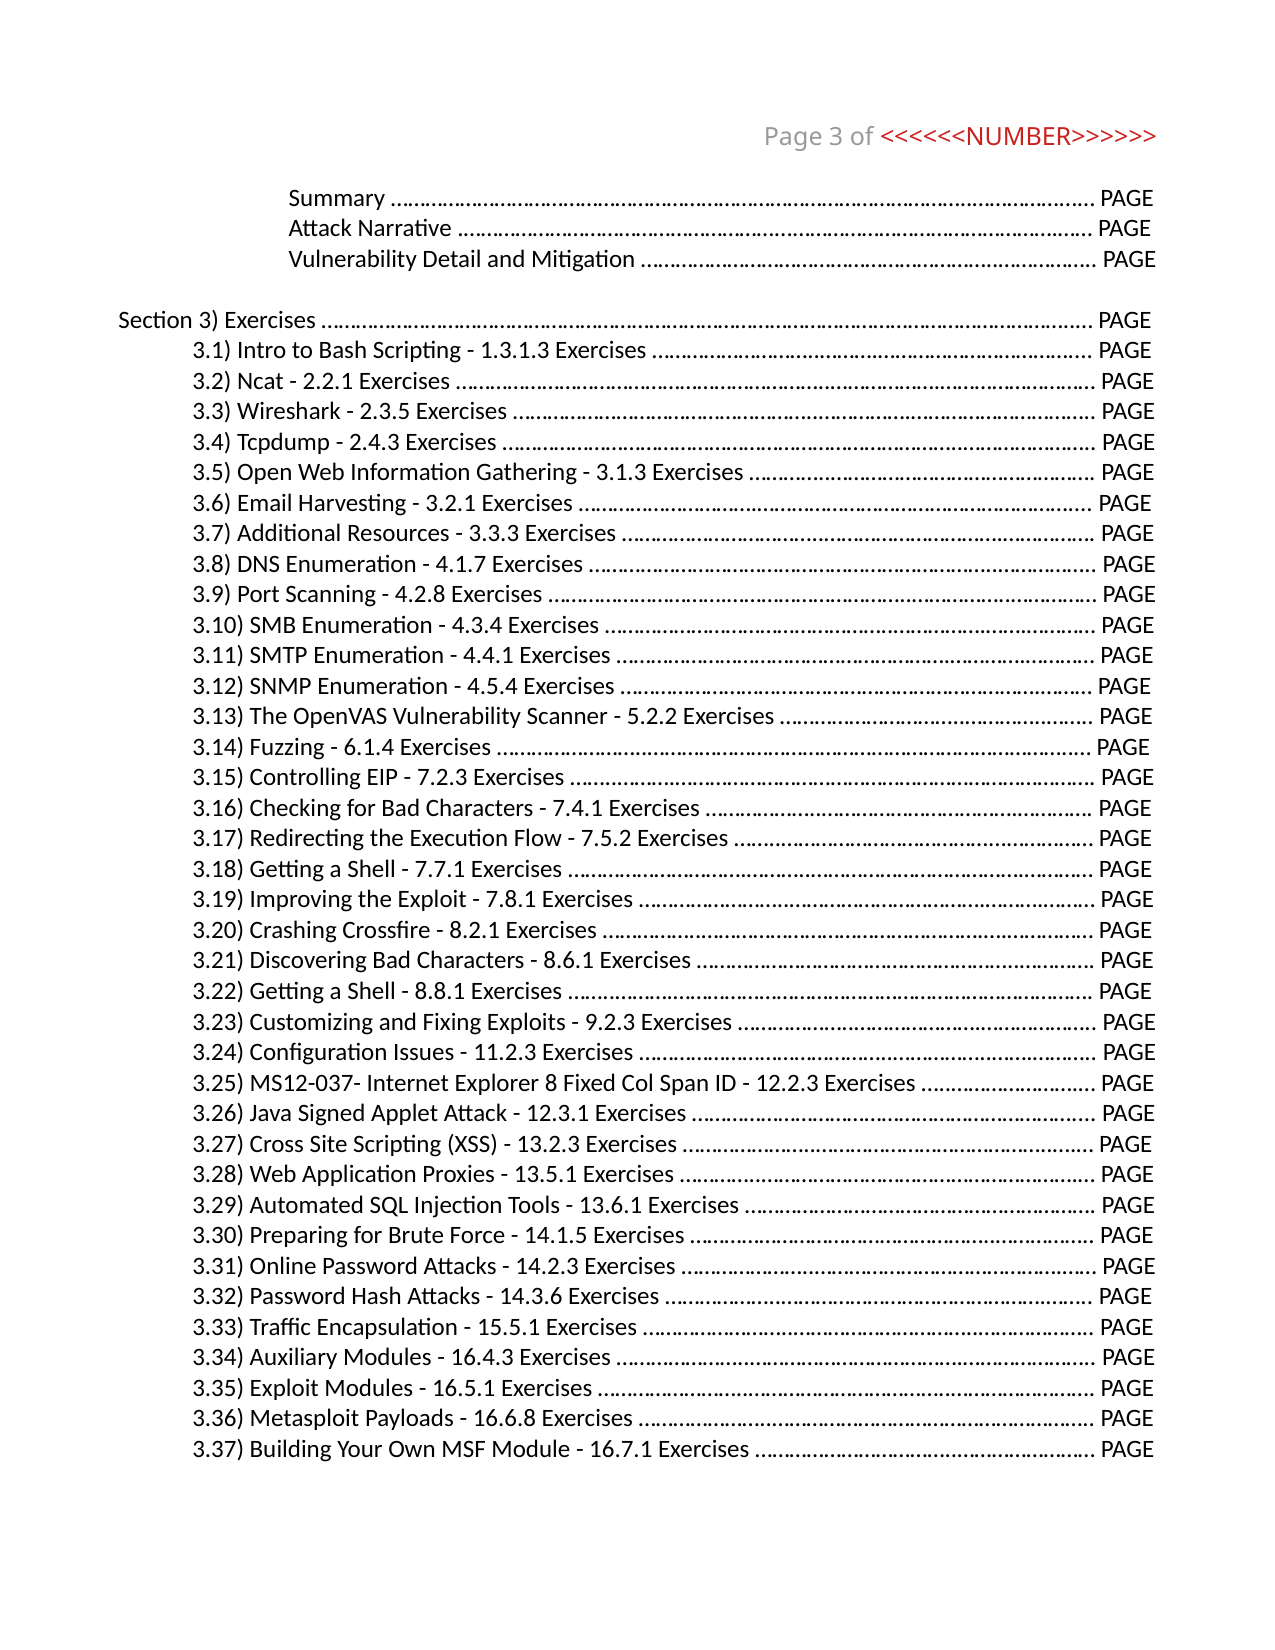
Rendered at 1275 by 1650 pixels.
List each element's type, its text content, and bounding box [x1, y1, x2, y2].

text 3.23) Customizing and Fixing Exploits - 9.2.3 Exercises ………………..………………….……………….. PAGE [118, 1006, 1157, 1036]
text 3.33) Traffic Encapsulation - 15.5.1 Exercises ……………………..…………………………..……………….. PAGE [118, 1311, 1157, 1341]
text 3.18) Getting a Shell - 7.7.1 Exercises ………………………….………..……………………………….………… PAGE [118, 853, 1157, 884]
text 3.29) Automated SQL Injection Tools - 13.6.1 Exercises ……………………………………………………. PAGE [118, 1189, 1157, 1219]
text 3.34) Auxiliary Modules - 16.4.3 Exercises …………………..……………………………….………………….. PAGE [118, 1341, 1157, 1372]
text Vulnerability Detail and Mitigation ……………………………………………………..…………….. PAGE [118, 243, 1157, 273]
text 3.36) Metasploit Payloads - 16.6.8 Exercises …………………..……………………………………………….. PAGE [118, 1402, 1157, 1433]
text 3.14) Fuzzing - 6.1.4 Exercises ……………………..………………………………………………………………..… PAGE [118, 731, 1157, 762]
text Attack Narrative .………………………………………………...……………………………………….…… PAGE [118, 212, 1157, 243]
text 3.19) Improving the Exploit - 7.8.1 Exercises ……………………..…………………………….……….……… PAGE [118, 884, 1157, 914]
text 3.26) Java Signed Applet Attack - 12.3.1 Exercises ………………………………………………………….... PAGE [118, 1097, 1157, 1128]
text 3.1) Intro to Bash Scripting - 1.3.1.3 Exercises ………………………..……….…………………………….... PAGE [118, 334, 1157, 365]
text 3.17) Redirecting the Execution Flow - 7.5.2 Exercises ……..………………………………...…………… PAGE [118, 823, 1157, 853]
text 3.28) Web Application Proxies - 13.5.1 Exercises …………..……………………………………………….… PAGE [118, 1158, 1157, 1189]
text 3.10) SMB Enumeration - 4.3.4 Exercises …………………………………………..…………….…….………… PAGE [118, 609, 1157, 639]
text 3.4) Tcpdump - 2.4.3 Exercises ……………………………………………………………………..………………….. PAGE [118, 426, 1157, 456]
text 3.31) Online Password Attacks - 14.2.3 Exercises …………………..…………………………………….…… PAGE [118, 1250, 1157, 1280]
text 3.7) Additional Resources - 3.3.3 Exercises ……………………………..………………………….……………. PAGE [118, 517, 1157, 548]
text 3.35) Exploit Modules - 16.5.1 Exercises ……………………..……………………………..……………………. PAGE [118, 1372, 1157, 1402]
text 3.30) Preparing for Brute Force - 14.1.5 Exercises ……………………………………………..…………….. PAGE [118, 1219, 1157, 1250]
text 3.13) The OpenVAS Vulnerability Scanner - 5.2.2 Exercises …………………………..…………..…….. PAGE [118, 701, 1157, 731]
text 3.3) Wireshark - 2.3.5 Exercises ……………………………………………..…………….………………………….. PAGE [118, 395, 1157, 426]
text 3.32) Password Hash Attacks - 14.3.6 Exercises ………………..……………………………………….…….. PAGE [118, 1280, 1157, 1311]
text 3.15) Controlling EIP - 7.2.3 Exercises ……..……….………………………………………………………………. PAGE [118, 762, 1157, 792]
text Summary ………………………………………………………………………………………..……………...… PAGE [118, 182, 1157, 212]
text 3.11) SMTP Enumeration - 4.4.1 Exercises ………………………………………………….………….………… PAGE [118, 639, 1157, 670]
text 3.22) Getting a Shell - 8.8.1 Exercises ……..……….………………………………………………………………. PAGE [118, 975, 1157, 1006]
text 3.6) Email Harvesting - 3.2.1 Exercises ………………………….……………………………………………….... PAGE [118, 487, 1157, 517]
text 3.8) DNS Enumeration - 4.1.7 Exercises ……………………………………………………………..…………….. PAGE [118, 548, 1157, 578]
text 3.37) Building Your Own MSF Module - 16.7.1 Exercises ……………………………..…………………… PAGE [118, 1433, 1157, 1463]
text 3.20) Crashing Crossfire - 8.2.1 Exercises ……………..………………………………………….….…………… PAGE [118, 914, 1157, 945]
text 3.21) Discovering Bad Characters - 8.6.1 Exercises ………………………………………………..…………. PAGE [118, 945, 1157, 975]
text 3.24) Configuration Issues - 11.2.3 Exercises ……………………………………..……………..…….……….. PAGE [118, 1036, 1157, 1067]
text 3.25) MS12-037- Internet Explorer 8 Fixed Col Span ID - 12.2.3 Exercises …..………………….… PAGE [118, 1067, 1157, 1097]
text 3.27) Cross Site Scripting (XSS) - 13.2.3 Exercises …………………..…………………………………..….… PAGE [118, 1128, 1157, 1158]
text 3.5) Open Web Information Gathering - 3.1.3 Exercises …………..………………………………………. PAGE [118, 456, 1157, 487]
text 3.2) Ncat - 2.2.1 Exercises ………………………………………………………..……………….……………………… PAGE [118, 365, 1157, 395]
text Section 3) Exercises …………………………………………………………………………………………………………………..… PAGE [118, 304, 1157, 334]
text 3.12) SNMP Enumeration - 4.5.4 Exercises ……………………………………………………………….……… PAGE [118, 670, 1157, 701]
text 3.9) Port Scanning - 4.2.8 Exercises ………………………….…………………………..……………..…………… PAGE [118, 578, 1157, 609]
text 3.16) Checking for Bad Characters - 7.4.1 Exercises ………………..…………………………….…………. PAGE [118, 792, 1157, 823]
